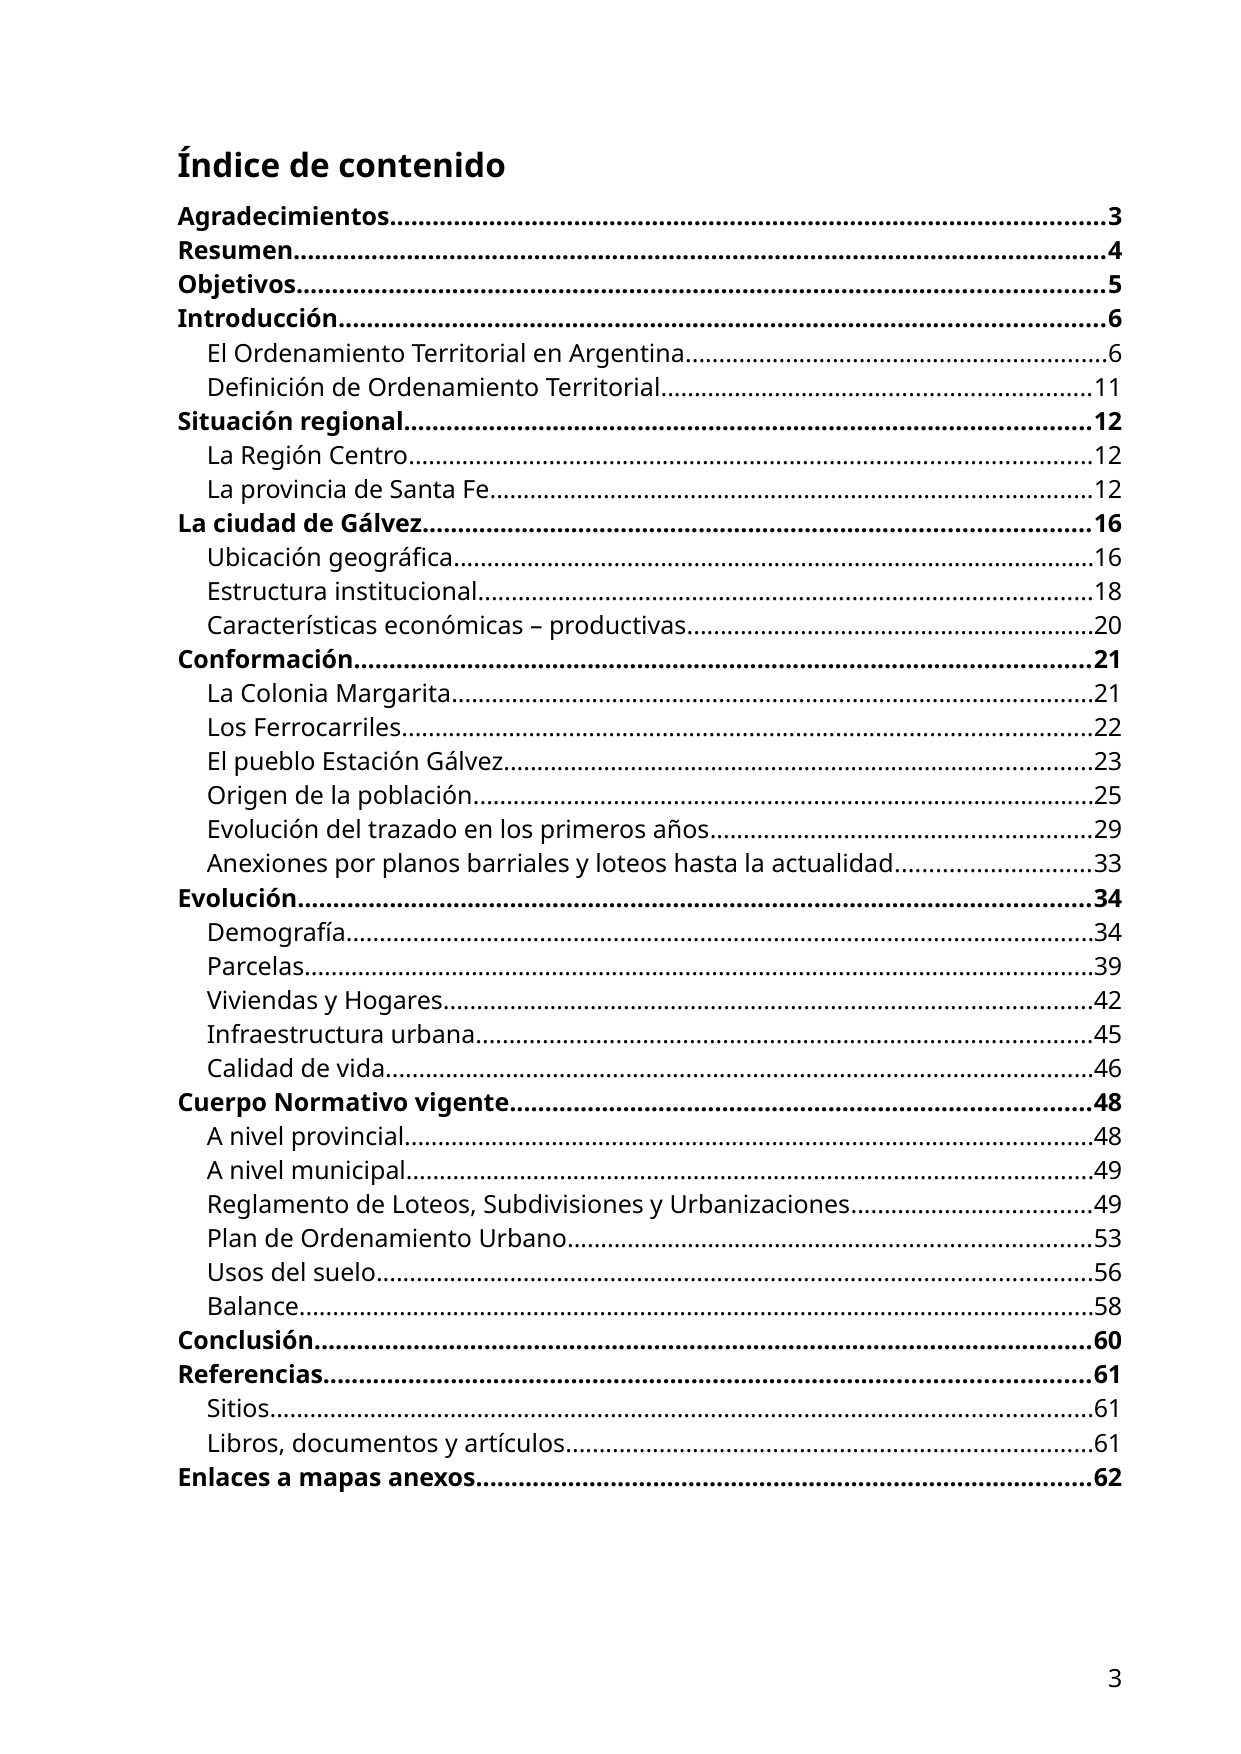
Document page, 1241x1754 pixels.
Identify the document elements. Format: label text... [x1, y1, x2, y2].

text Conformación 21 [177, 642, 1122, 676]
text Definición de Ordenamiento Territorial 11 [207, 369, 1122, 403]
text Ubicación geográfica 16 [207, 539, 1122, 574]
text Demografía 34 [207, 914, 1122, 948]
text Estructura institucional 18 [207, 574, 1122, 608]
text Conclusión 60 [177, 1323, 1122, 1357]
text Infraestructura urbana 45 [207, 1016, 1122, 1051]
text Libros, documentos y artículos 61 [207, 1425, 1122, 1459]
text La Región Centro 12 [207, 437, 1122, 471]
subtitle Índice de contenido [177, 142, 1122, 187]
text Reglamento de Loteos, Subdivisiones y Urbanizaciones 49 [207, 1187, 1122, 1221]
text Referencias 61 [177, 1357, 1122, 1391]
text Anexiones por planos barriales y loteos hasta la actualidad 33 [207, 846, 1122, 880]
text La Colonia Margarita 21 [207, 676, 1122, 710]
text Resumen 4 [177, 233, 1122, 267]
text A nivel provincial 48 [207, 1119, 1122, 1153]
text Calidad de vida 46 [207, 1051, 1122, 1084]
text Introducción 6 [177, 301, 1122, 335]
text La ciudad de Gálvez 16 [177, 506, 1122, 539]
text Parcelas 39 [207, 948, 1122, 982]
text A nivel municipal 49 [207, 1153, 1122, 1187]
text Evolución del trazado en los primeros años 29 [207, 812, 1122, 846]
text Usos del suelo 56 [207, 1255, 1122, 1289]
text Plan de Ordenamiento Urbano 53 [207, 1221, 1122, 1255]
text Origen de la población 25 [207, 778, 1122, 812]
text Enlaces a mapas anexos 62 [177, 1459, 1122, 1493]
text Agradecimientos 3 [177, 199, 1122, 233]
text Cuerpo Normativo vigente 48 [177, 1084, 1122, 1119]
text Los Ferrocarriles 22 [207, 710, 1122, 744]
text El pueblo Estación Gálvez 23 [207, 744, 1122, 778]
text El Ordenamiento Territorial en Argentina 6 [207, 335, 1122, 369]
text Balance 58 [207, 1289, 1122, 1323]
text Situación regional 12 [177, 403, 1122, 437]
text Características económicas – productivas 20 [207, 608, 1122, 642]
text Objetivos 5 [177, 267, 1122, 301]
text Evolución 34 [177, 880, 1122, 914]
text Sitios 61 [207, 1391, 1122, 1425]
text Viviendas y Hogares 42 [207, 982, 1122, 1016]
text La provincia de Santa Fe 12 [207, 471, 1122, 506]
